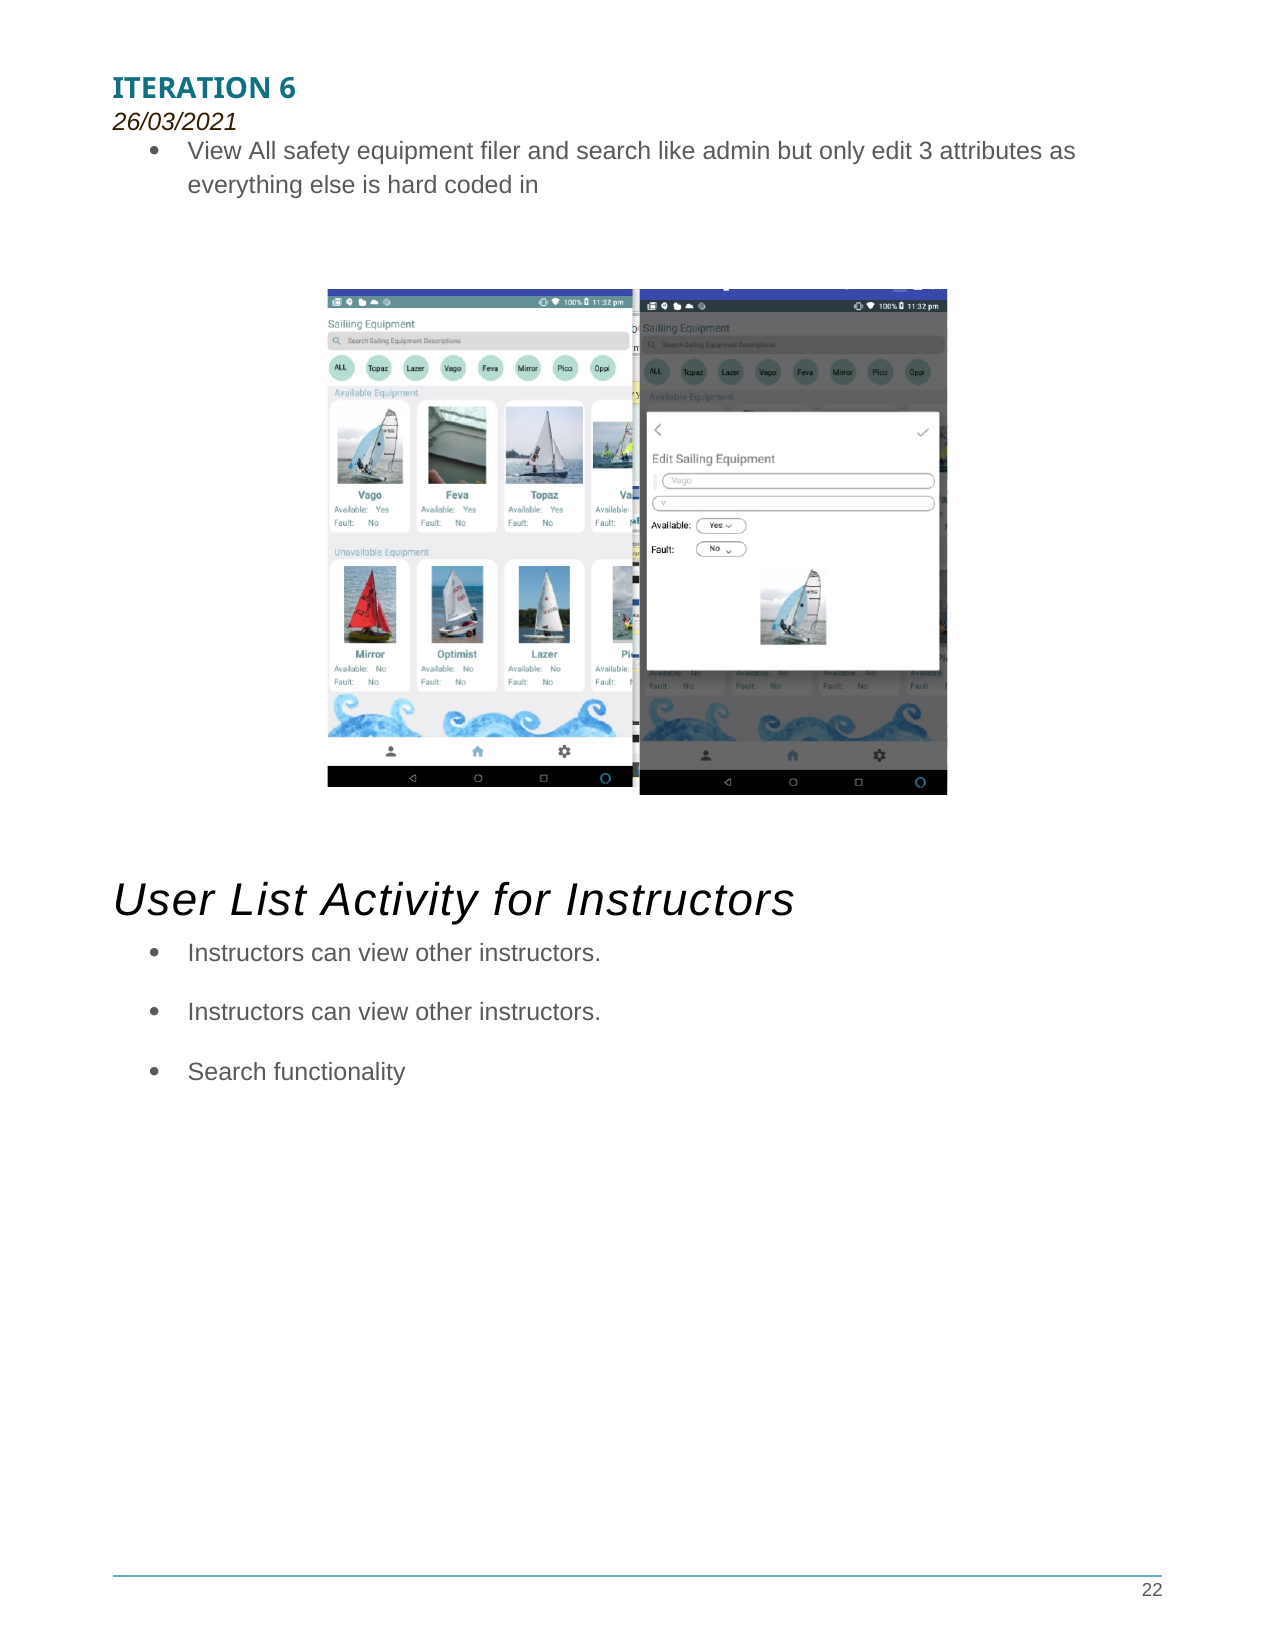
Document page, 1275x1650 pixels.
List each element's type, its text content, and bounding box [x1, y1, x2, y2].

list View All safety equipment filer and search like admin but only edit 3 attributes as everything else is hard coded in [150, 187, 1162, 199]
subtitle User List Activity for Instructors [112, 872, 1162, 925]
list Instructors can view other instructors. [150, 997, 1162, 1026]
list Instructors can view other instructors. [150, 938, 1162, 967]
list Search functionality [150, 1057, 1162, 1086]
